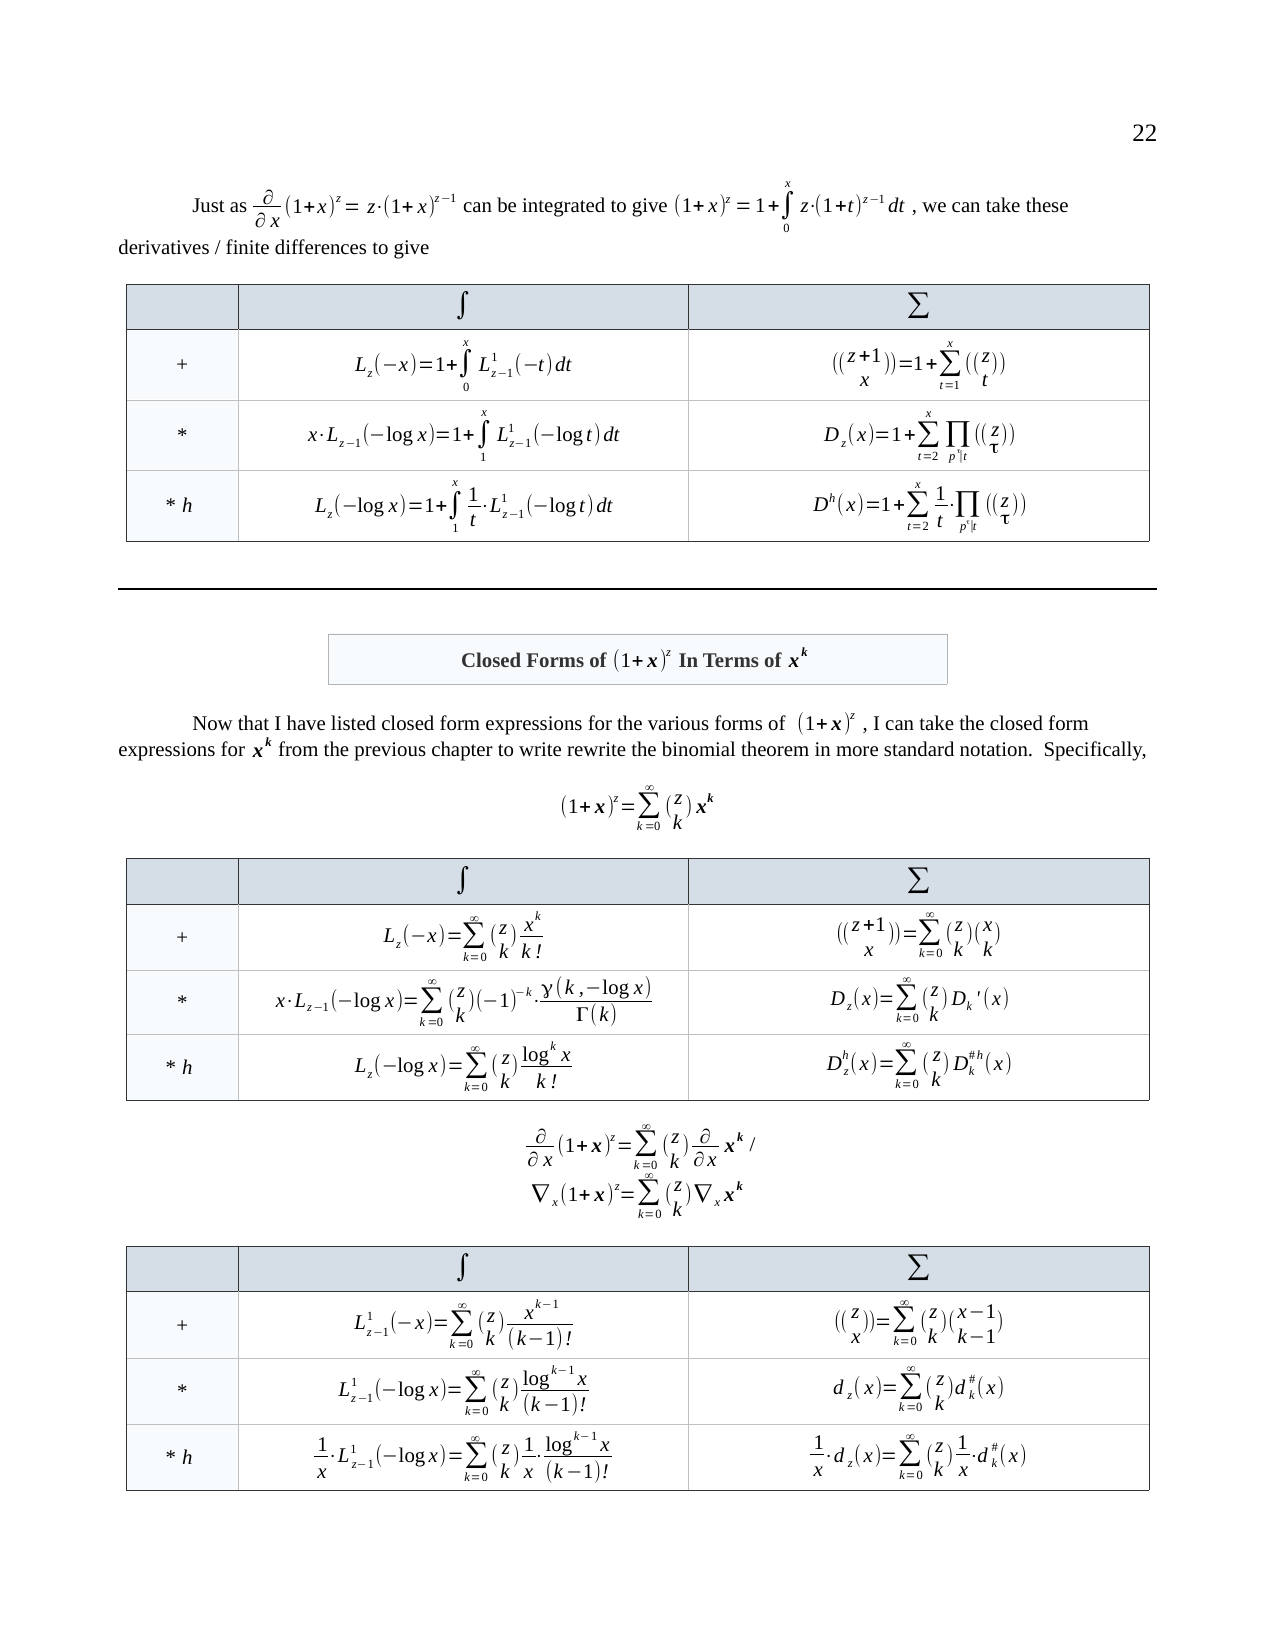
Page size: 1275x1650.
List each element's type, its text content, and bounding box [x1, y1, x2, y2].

text Just ascan be integrated to give, we can take these derivatives / finite differences to give [118, 176, 1157, 259]
table_cell [689, 1359, 1149, 1424]
table_header [689, 859, 1149, 904]
table_cell [239, 401, 688, 470]
table_cell [239, 1425, 688, 1490]
table_cell * [127, 1425, 238, 1490]
table_cell [239, 971, 688, 1034]
table_cell [239, 471, 688, 541]
table_cell [689, 330, 1149, 399]
table_header [127, 859, 238, 904]
table_cell * [127, 401, 238, 470]
table_cell [239, 1035, 688, 1100]
table_cell * [127, 1035, 238, 1100]
table_header [689, 1247, 1149, 1291]
table_cell [239, 905, 688, 970]
table_header [239, 1247, 688, 1291]
table_cell [239, 1292, 688, 1358]
table_cell [239, 330, 688, 399]
table_cell [689, 1035, 1149, 1100]
table_cell [239, 1359, 688, 1424]
table_header [689, 285, 1149, 329]
table_cell + [127, 330, 238, 399]
table_cell + [127, 1292, 238, 1358]
table_cell * [127, 971, 238, 1034]
table_cell [689, 905, 1149, 970]
table_cell * [127, 471, 238, 541]
table_cell [689, 1292, 1149, 1358]
table_header [127, 285, 238, 329]
table_header [239, 859, 688, 904]
table_cell [689, 471, 1149, 541]
table_cell + [127, 905, 238, 970]
table_cell [689, 401, 1149, 470]
table_header [239, 285, 688, 329]
table_cell [689, 1425, 1149, 1490]
text / [118, 1124, 1157, 1173]
table_header [127, 1247, 238, 1291]
text Closed Forms ofIn Terms of [329, 635, 947, 684]
text Now that I have listed closed form expressions for the various forms of , I can take the closed form expressions forfrom the previous chapter to write rewrite the binomial theorem in more standard notation. Specifically, [118, 708, 1157, 761]
table_cell * [127, 1359, 238, 1424]
table_cell [689, 971, 1149, 1034]
